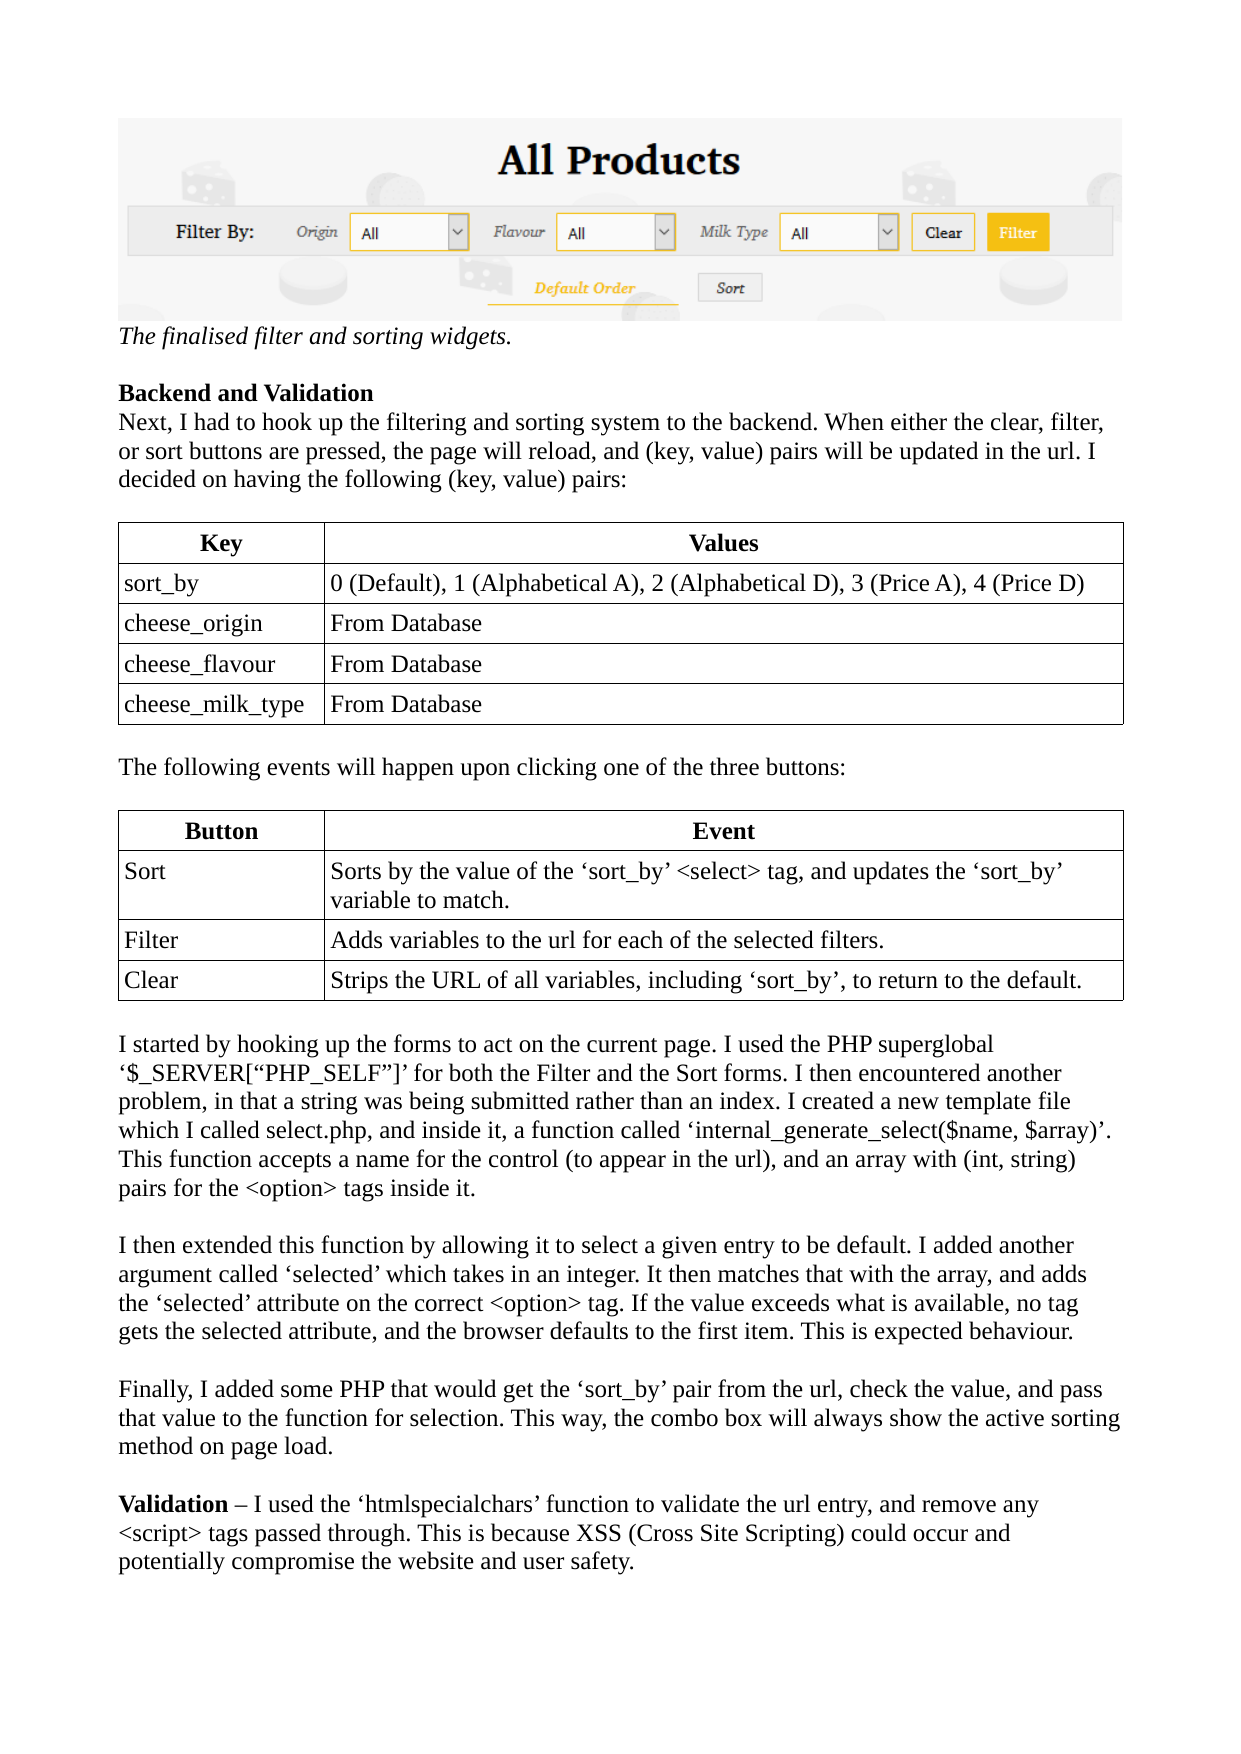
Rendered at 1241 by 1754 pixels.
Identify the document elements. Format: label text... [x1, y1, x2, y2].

table_cell From Database [325, 604, 1123, 643]
table_cell cheese_milk_type [119, 684, 324, 724]
text I then extended this function by allowing it to select a given entry to be default. I added another argument called ‘selected’ which takes in an integer. It then matches that with the array, and adds the ‘selected’ attribute on the correct <option> tag. If the value exceeds what is available, no tag gets the selected attribute, and the browser defaults to the first item. This is expected behaviour. [118, 1230, 1122, 1345]
table_cell Adds variables to the url for each of the selected filters. [325, 920, 1123, 960]
text The following events will happen upon clicking one of the three buttons: [118, 752, 1122, 781]
text Next, I had to hook up the filtering and sorting system to the backend. When either the clear, filter, or sort buttons are pressed, the page will reload, and (key, value) pairs will be updated in the url. I decided on having the following (key, value) pairs: [118, 407, 1122, 493]
table_cell cheese_origin [119, 604, 324, 643]
table_cell Clear [119, 961, 324, 1000]
text Finally, I added some PHP that would get the ‘sort_by’ pair from the url, check the value, and pass that value to the function for selection. This way, the combo box will always show the active sorting method on page load. [118, 1374, 1122, 1460]
table_cell Sorts by the value of the ‘sort_by’ <select> tag, and updates the ‘sort_by’ variable to match. [325, 851, 1123, 919]
table_cell cheese_flavour [119, 644, 324, 683]
text Validation – I used the ‘htmlspecialchars’ function to validate the url entry, and remove any <script> tags passed through. This is because XSS (Cross Site Scripting) could occur and potentially compromise the website and user safety. [118, 1489, 1122, 1575]
table_header Button [119, 811, 324, 850]
table_header Event [325, 811, 1123, 850]
table_cell From Database [325, 644, 1123, 683]
table_cell 0 (Default), 1 (Alphabetical A), 2 (Alphabetical D), 3 (Price A), 4 (Price D) [325, 564, 1123, 603]
text I started by hooking up the forms to act on the current page. I used the PHP superglobal ‘$_SERVER[“PHP_SELF”]’ for both the Filter and the Sort forms. I then encountered another problem, in that a string was being submitted rather than an index. I created a new template file which I called select.php, and inside it, a function called ‘internal_generate_select($name, $array)’. This function accepts a name for the control (to appear in the url), and an array with (int, string) pairs for the <option> tags inside it. [118, 1029, 1122, 1201]
table_header Key [119, 523, 324, 562]
text Backend and Validation [118, 378, 1122, 407]
text The finalised filter and sorting widgets. [118, 321, 1122, 349]
table_cell Strips the URL of all variables, including ‘sort_by’, to return to the default. [325, 961, 1123, 1000]
table_cell Filter [119, 920, 324, 960]
table_cell From Database [325, 684, 1123, 724]
table_header Values [325, 523, 1123, 562]
picture [118, 118, 1123, 321]
table_cell sort_by [119, 564, 324, 603]
table_cell Sort [119, 851, 324, 919]
